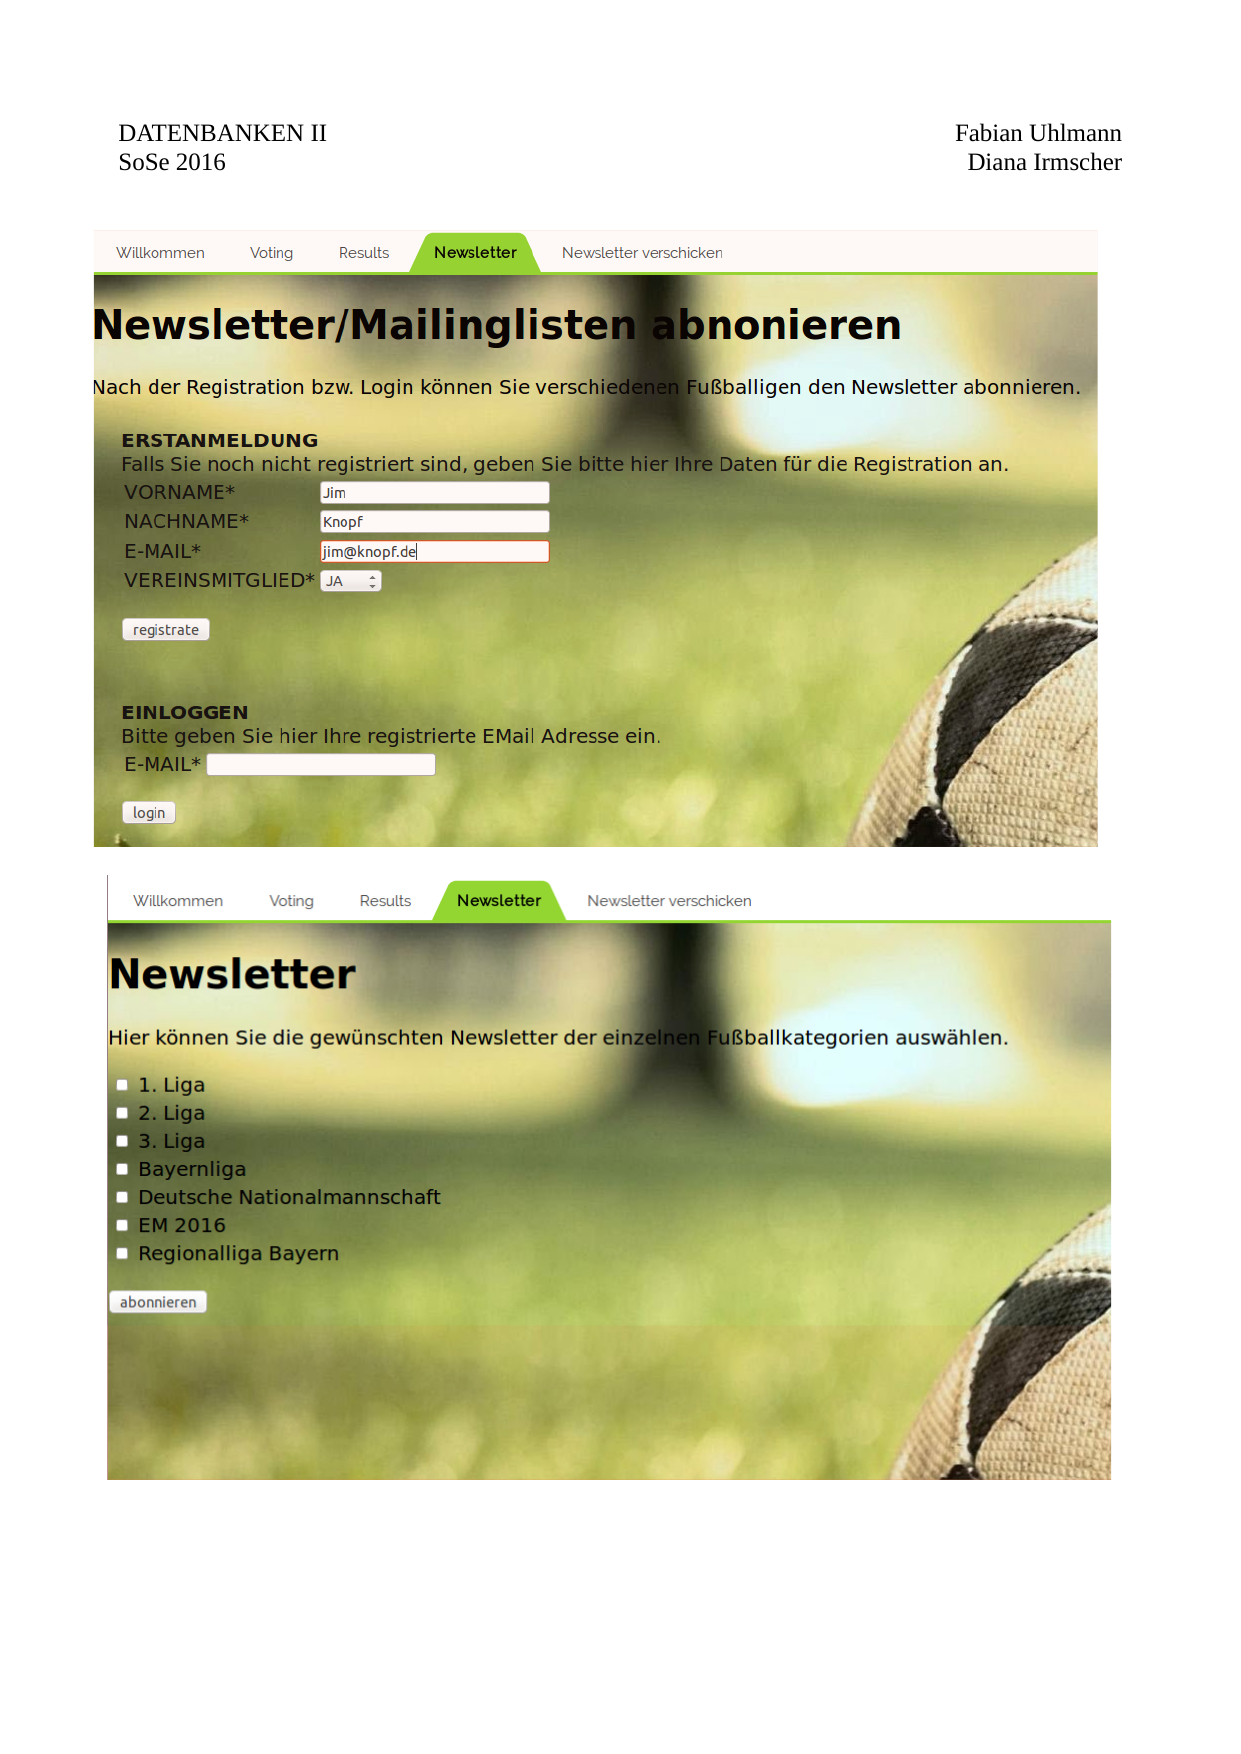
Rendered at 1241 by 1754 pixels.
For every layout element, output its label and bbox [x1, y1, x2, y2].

picture [93, 230, 1098, 847]
picture [107, 875, 1112, 1480]
